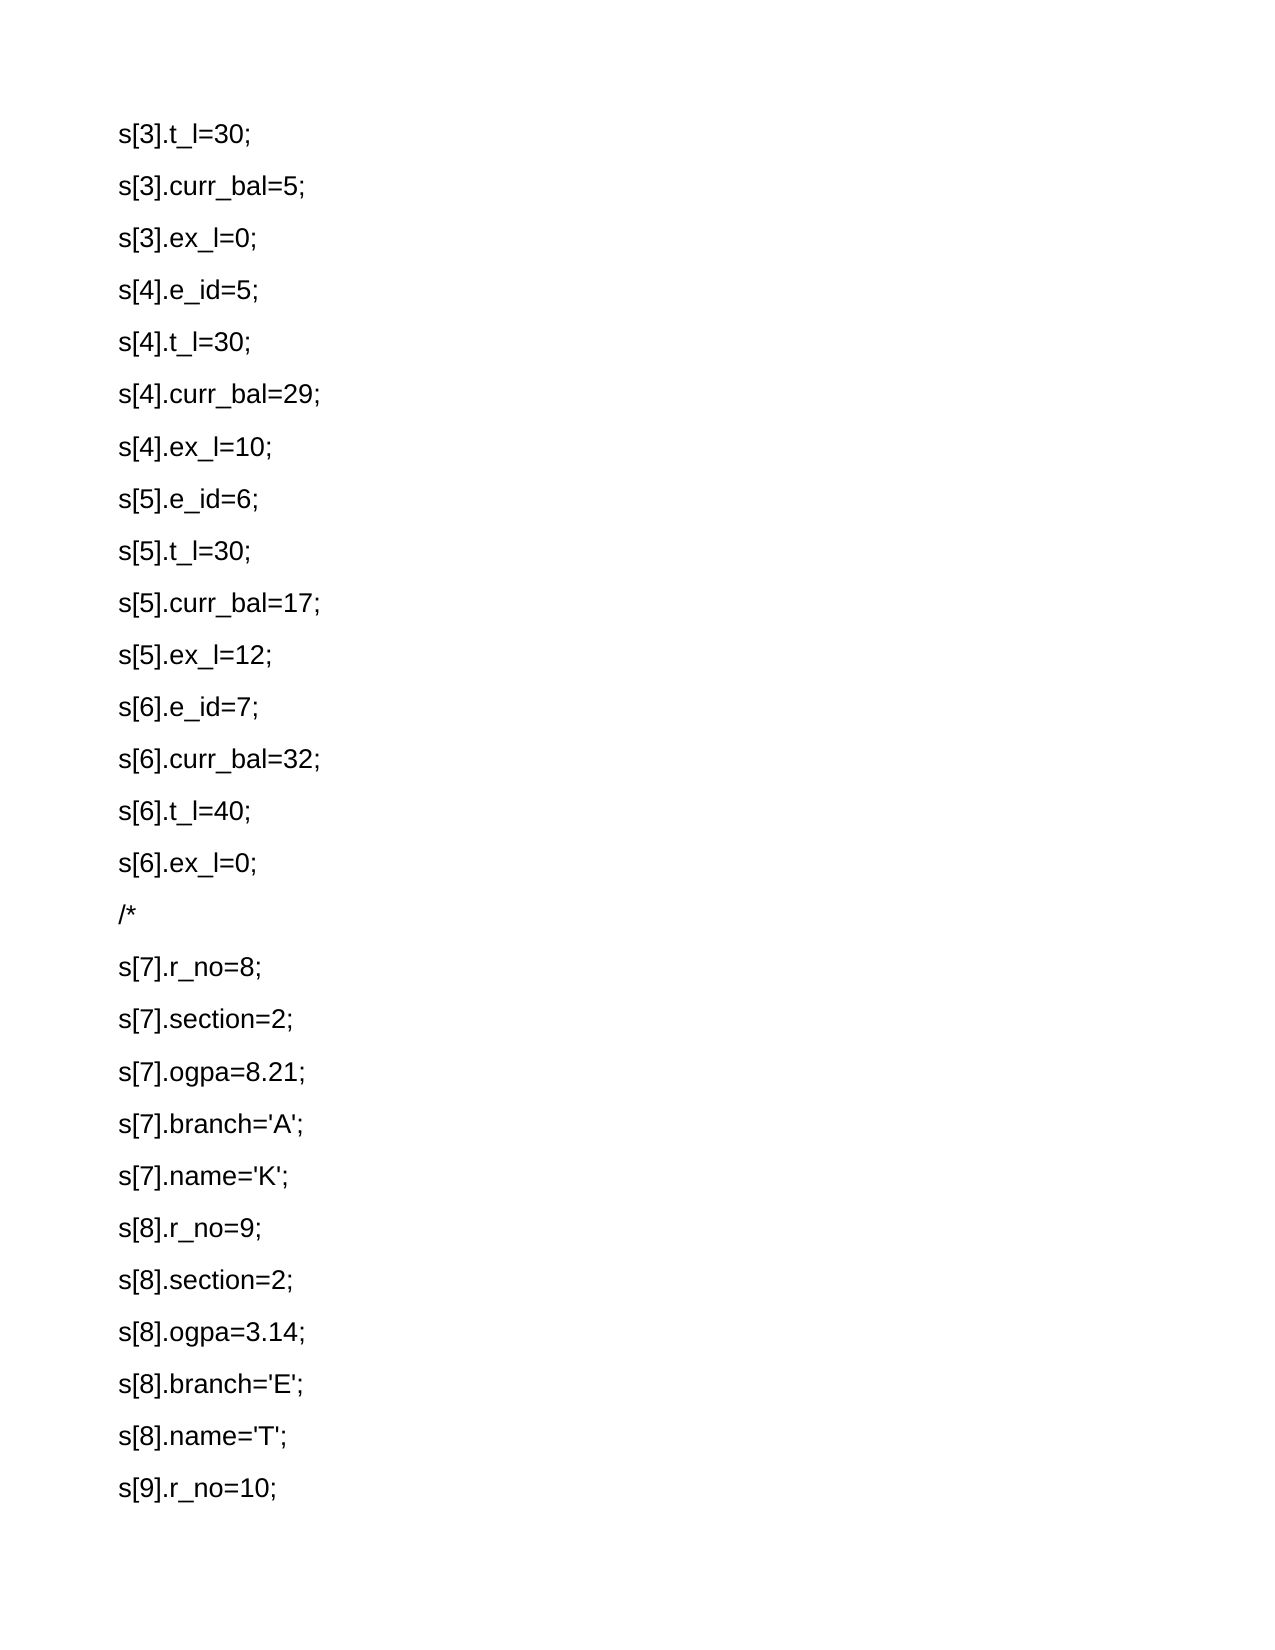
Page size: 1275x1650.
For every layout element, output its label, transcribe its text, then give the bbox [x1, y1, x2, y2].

text s[5].t_l=30; [118, 535, 1157, 566]
text s[6].ex_l=0; [118, 847, 1157, 878]
text s[5].curr_bal=17; [118, 587, 1157, 618]
text s[8].r_no=9; [118, 1212, 1157, 1243]
text s[7].ogpa=8.21; [118, 1056, 1157, 1087]
text s[3].t_l=30; [118, 118, 1157, 149]
text s[4].e_id=5; [118, 274, 1157, 306]
text s[7].name='K'; [118, 1160, 1157, 1191]
text s[6].curr_bal=32; [118, 743, 1157, 774]
text s[8].name='T'; [118, 1420, 1157, 1451]
text /* [118, 899, 1157, 931]
text s[6].e_id=7; [118, 691, 1157, 722]
text s[7].branch='A'; [118, 1108, 1157, 1139]
text s[3].curr_bal=5; [118, 170, 1157, 201]
text s[7].r_no=8; [118, 951, 1157, 983]
text s[5].ex_l=12; [118, 639, 1157, 670]
text s[3].ex_l=0; [118, 222, 1157, 253]
text s[4].ex_l=10; [118, 431, 1157, 462]
text s[6].t_l=40; [118, 795, 1157, 826]
text s[5].e_id=6; [118, 483, 1157, 514]
text s[4].t_l=30; [118, 326, 1157, 358]
text s[8].ogpa=3.14; [118, 1316, 1157, 1347]
text s[8].branch='E'; [118, 1368, 1157, 1399]
text s[7].section=2; [118, 1003, 1157, 1035]
text s[9].r_no=10; [118, 1472, 1157, 1503]
text s[4].curr_bal=29; [118, 378, 1157, 410]
text s[8].section=2; [118, 1264, 1157, 1295]
